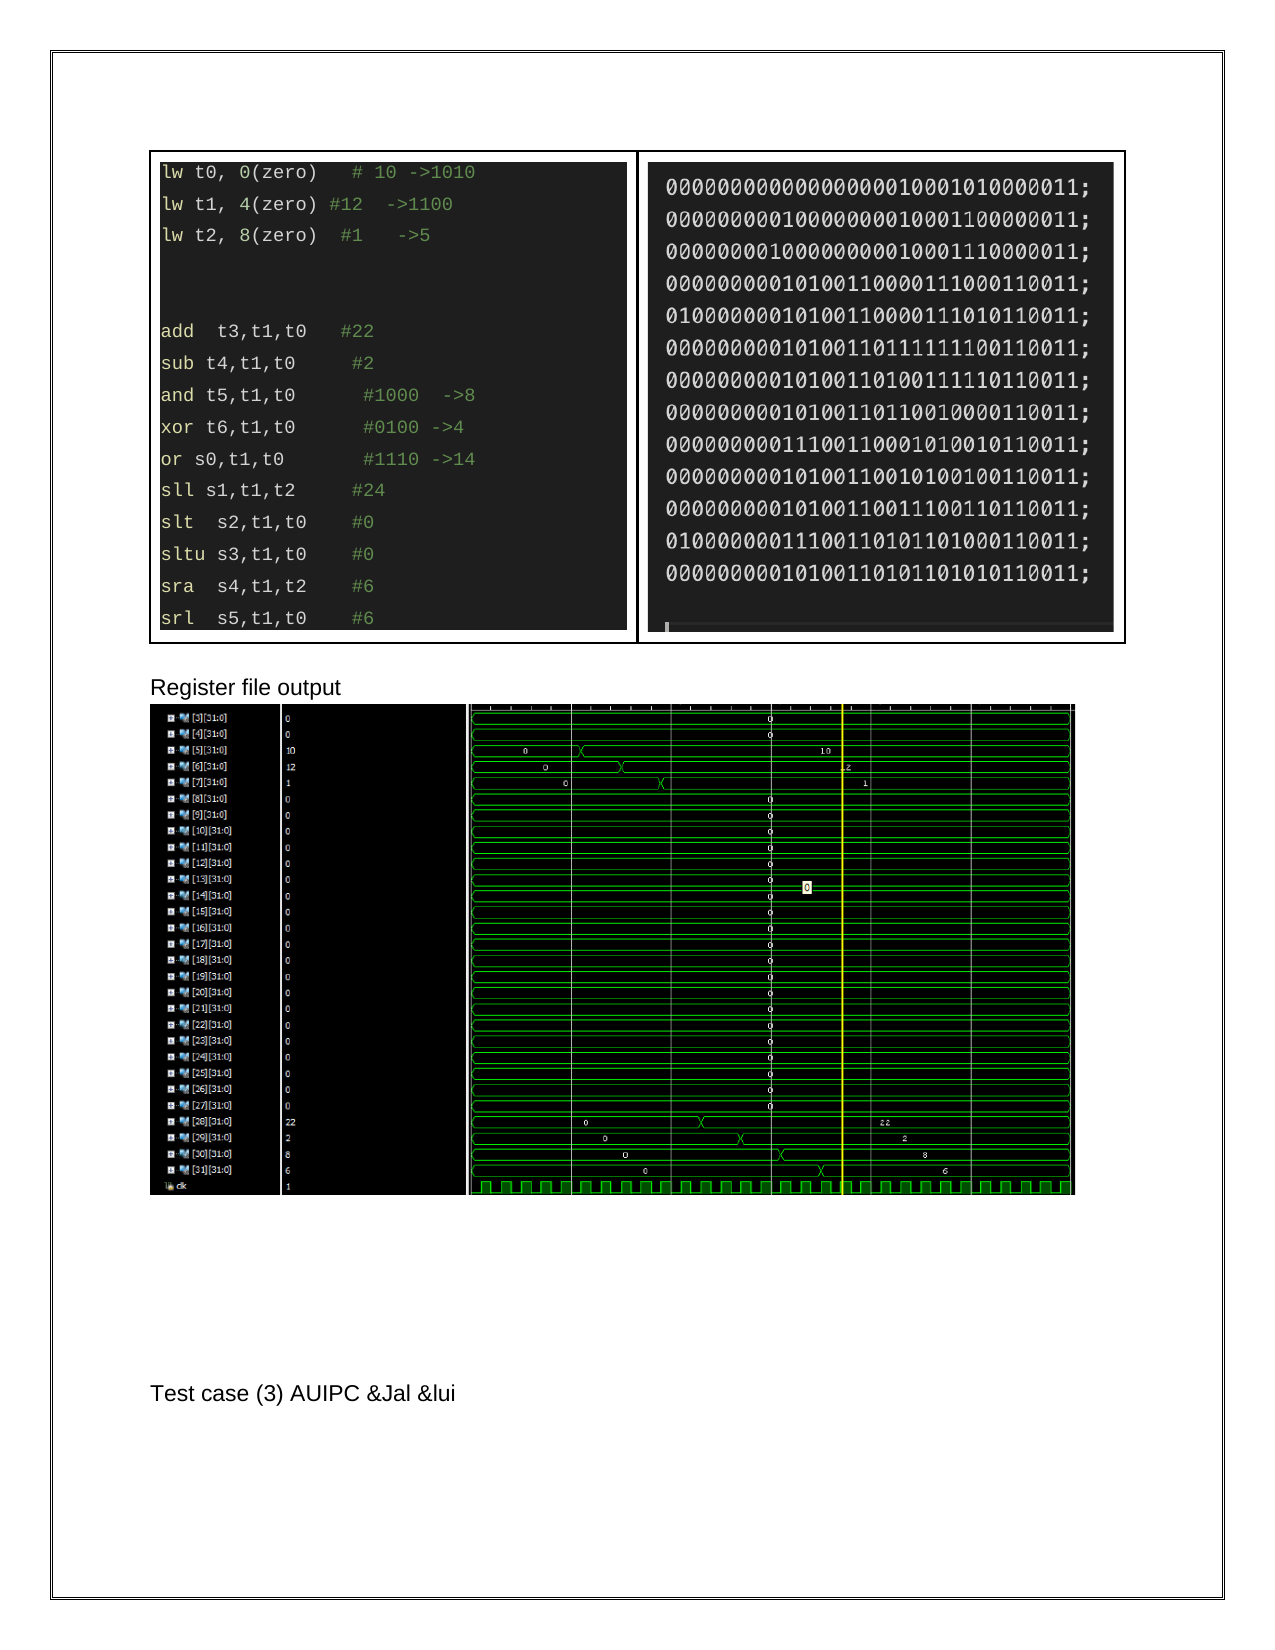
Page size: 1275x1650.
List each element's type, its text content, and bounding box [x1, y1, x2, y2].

text Test case (3) AUIPC &Jal &lui [150, 1380, 1125, 1406]
picture [150, 704, 1076, 1195]
table_header lw t0, 0(zero) # 10 ->1010 lw t1, 4(zero) #12 ->1100 lw t2, 8(zero) #1 ->5 add t3,t1,t0 #22 sub t4,t1,t0 #2 and t5,t1,t0 #1000 ->8 xor t6,t1,t0 #0100 ->4 or s0,t1,t0 #1110 ->14 sll s1,t1,t2 #24 slt s2,t1,t0 #0 sltu s3,t1,t0 #0 sra s4,t1,t2 #6 srl s5,t1,t0 #6 [151, 152, 636, 642]
text Register file output [150, 674, 1125, 700]
table_header [639, 152, 1124, 642]
picture [647, 162, 1114, 632]
